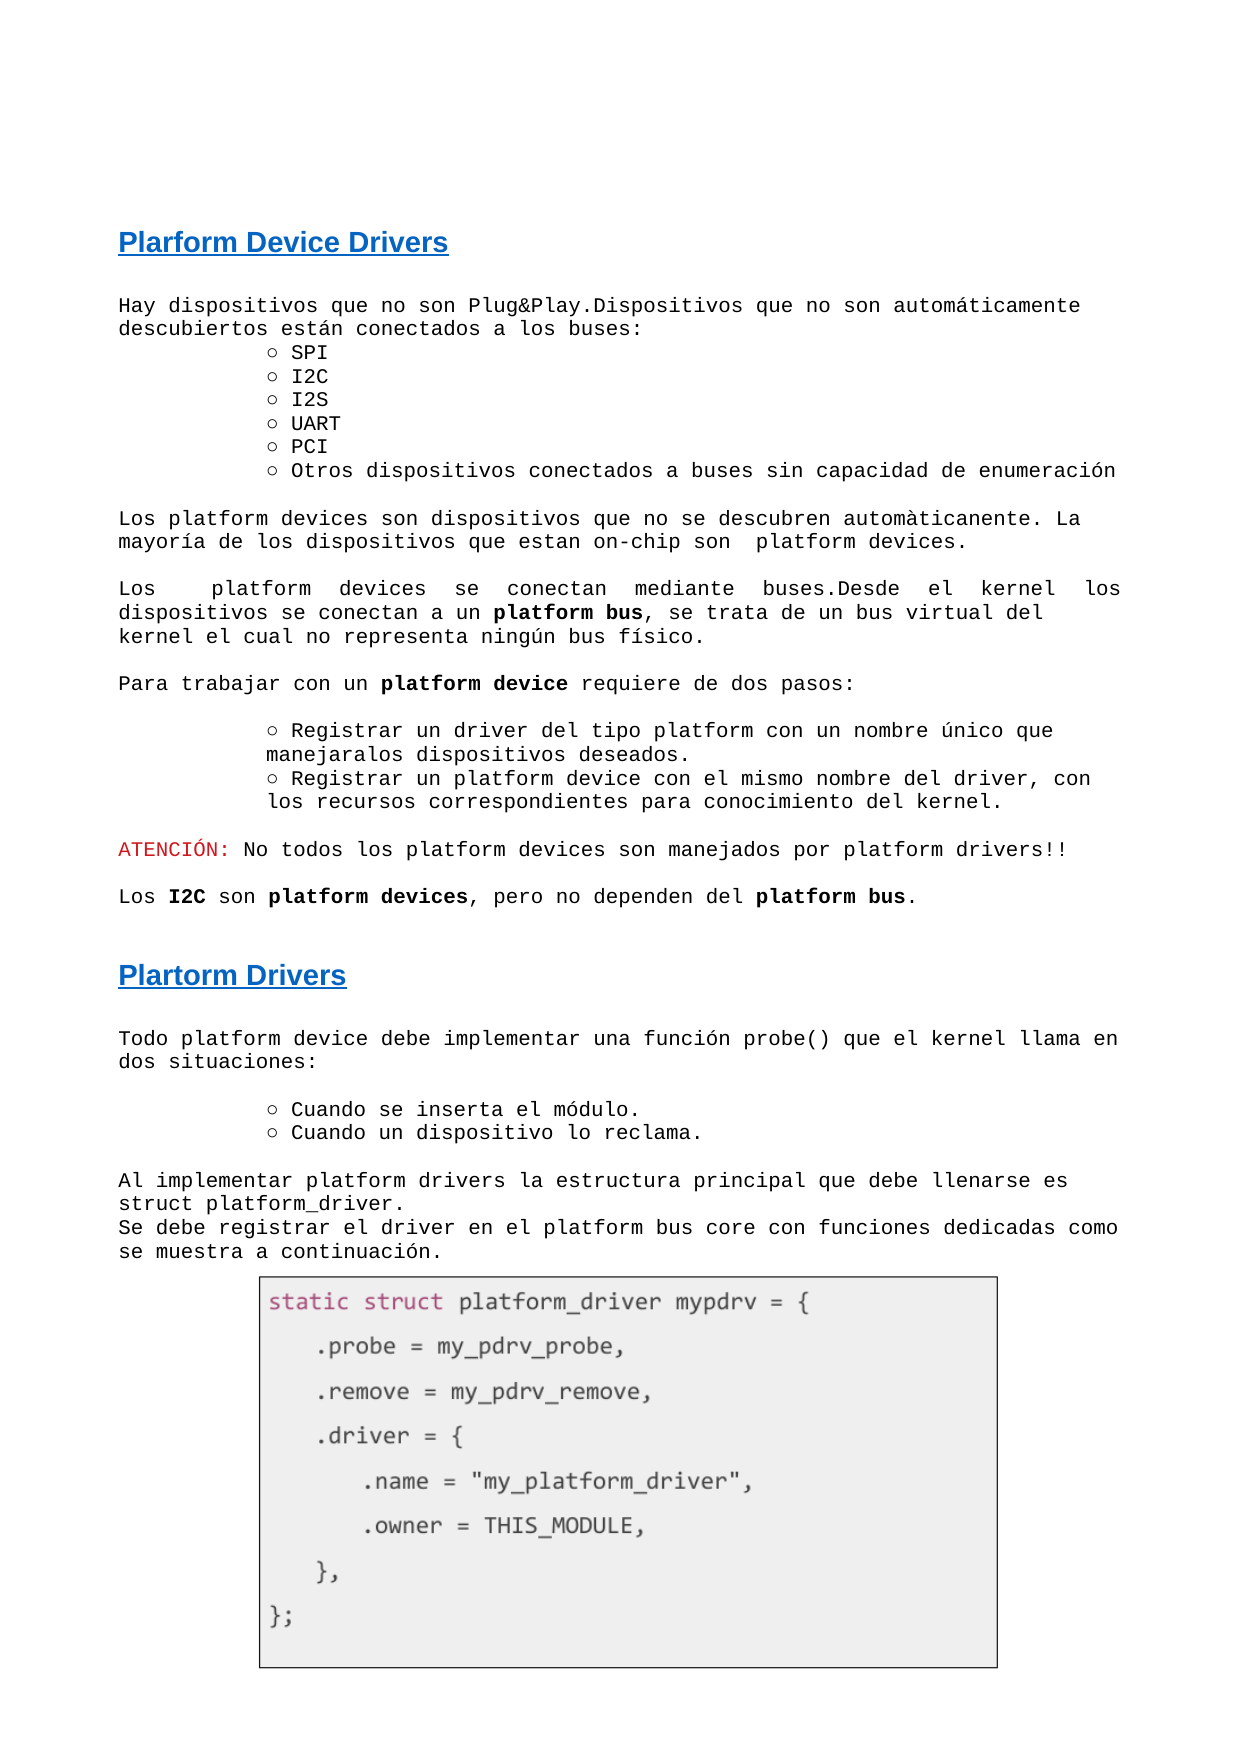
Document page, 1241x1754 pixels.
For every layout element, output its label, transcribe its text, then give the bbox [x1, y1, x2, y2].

text Los platform devices son dispositivos que no se descubren automàticanente. La mayoría de los dispositivos que estan on-chip son platform devices. [118, 507, 1122, 555]
text ○ I2S [266, 389, 1122, 413]
text kernel el cual no representa ningún bus físico. [118, 626, 1122, 649]
text ○ Registrar un driver del tipo platform con un nombre único que manejaralos dispositivos deseados. [266, 720, 1122, 768]
text ○ SPI [266, 342, 1122, 366]
text ATENCIÓN: No todos los platform devices son manejados por platform drivers!! [118, 838, 1122, 862]
text Hay dispositivos que no son Plug&Play.Dispositivos que no son automáticamente descubiertos están conectados a los buses: [118, 295, 1122, 342]
text Los I2C son platform devices, pero no dependen del platform bus. [118, 886, 1122, 909]
text ○ Cuando un dispositivo lo reclama. [266, 1122, 1122, 1146]
picture [250, 1273, 1015, 1674]
text ○ I2C [266, 366, 1122, 389]
text ○ Cuando se inserta el módulo. [266, 1099, 1122, 1122]
text ○ Registrar un platform device con el mismo nombre del driver, con los recursos correspondientes para conocimiento del kernel. [266, 768, 1122, 815]
subtitle Plarform Device Drivers [118, 225, 1122, 258]
text Para trabajar con un platform device requiere de dos pasos: [118, 673, 1122, 697]
text Se debe registrar el driver en el platform bus core con funciones dedicadas como se muestra a continuación. [118, 1217, 1122, 1264]
text Todo platform device debe implementar una función probe() que el kernel llama en dos situaciones: [118, 1028, 1122, 1075]
subtitle Plartorm Drivers [118, 958, 1122, 992]
text Al implementar platform drivers la estructura principal que debe llenarse es struct platform_driver. [118, 1170, 1122, 1217]
text ○ Otros dispositivos conectados a buses sin capacidad de enumeración [266, 460, 1122, 484]
text Los platform devices se conectan mediante buses.Desde el kernel los dispositivos se conectan a un platform bus, se trata de un bus virtual del [118, 578, 1122, 626]
text ○ PCI [266, 437, 1122, 460]
text ○ UART [266, 413, 1122, 437]
